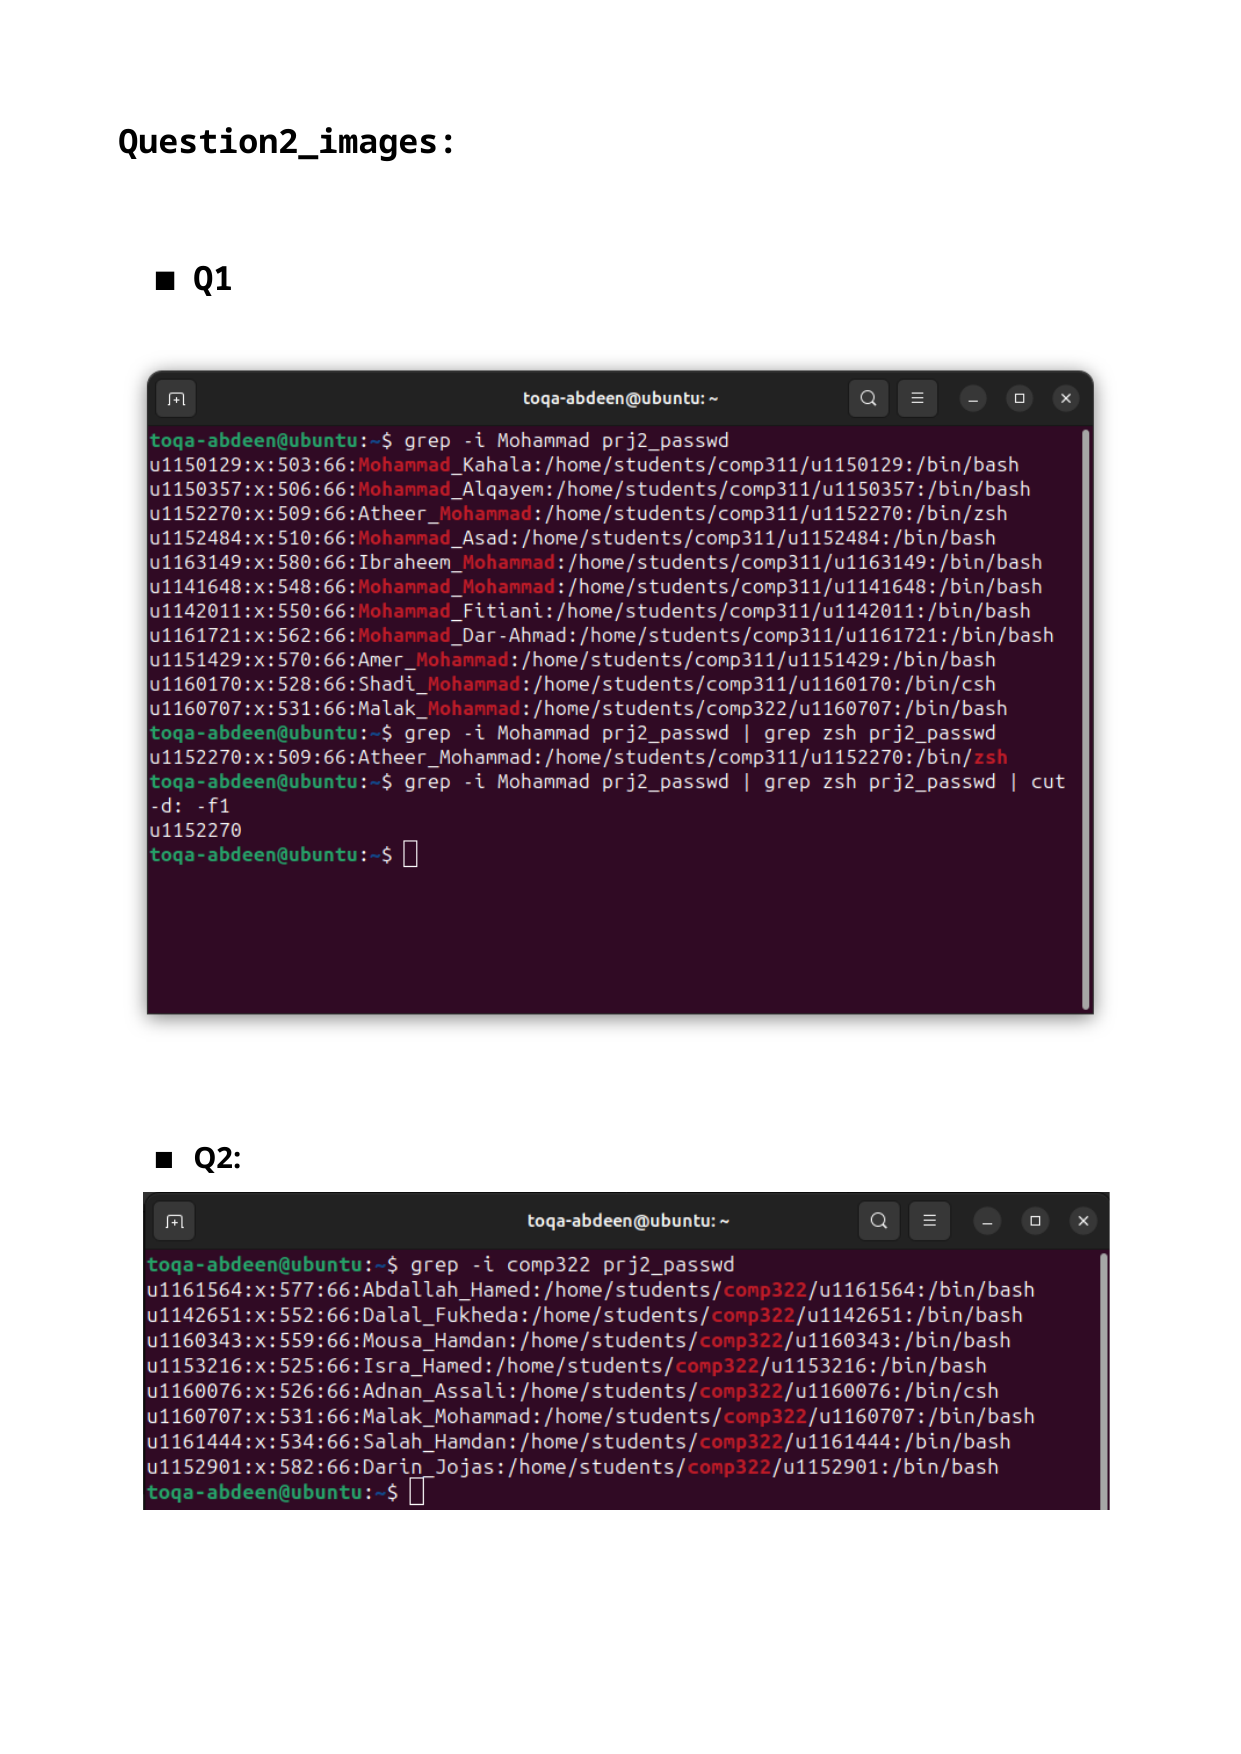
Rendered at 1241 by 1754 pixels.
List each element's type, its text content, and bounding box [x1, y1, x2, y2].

text Question2_images: [118, 118, 1122, 163]
list Q1 [156, 254, 1122, 300]
picture [118, 345, 1123, 1047]
list Q2: [156, 1137, 1122, 1177]
picture [143, 1192, 1110, 1510]
